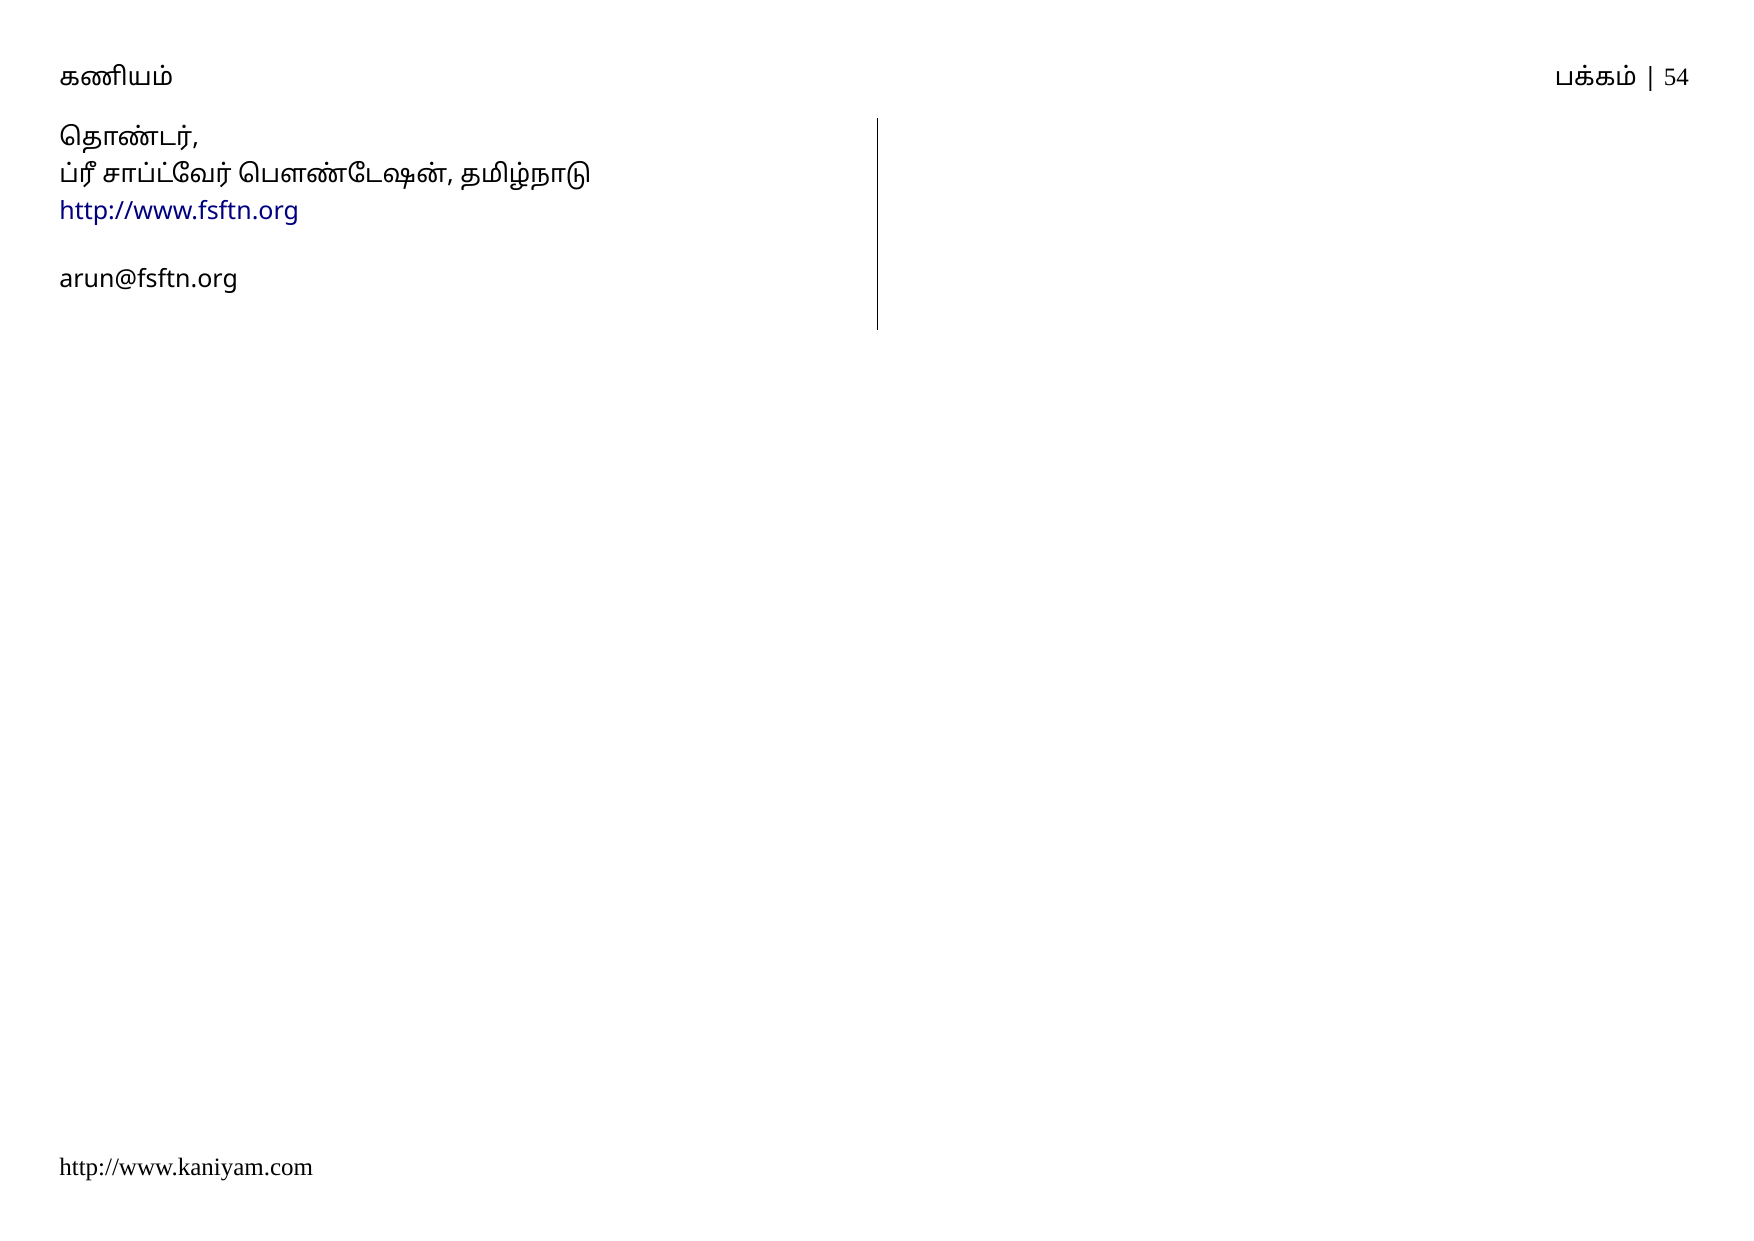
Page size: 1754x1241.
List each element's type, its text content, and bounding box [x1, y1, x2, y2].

text arun@fsftn.org [59, 261, 862, 295]
text தொண்டர், [59, 118, 862, 156]
text http://www.fsftn.org [59, 192, 862, 227]
text ப்ரீ சாப்ட்வேர் பௌண்டேஷன், தமிழ்நாடு [59, 156, 862, 192]
